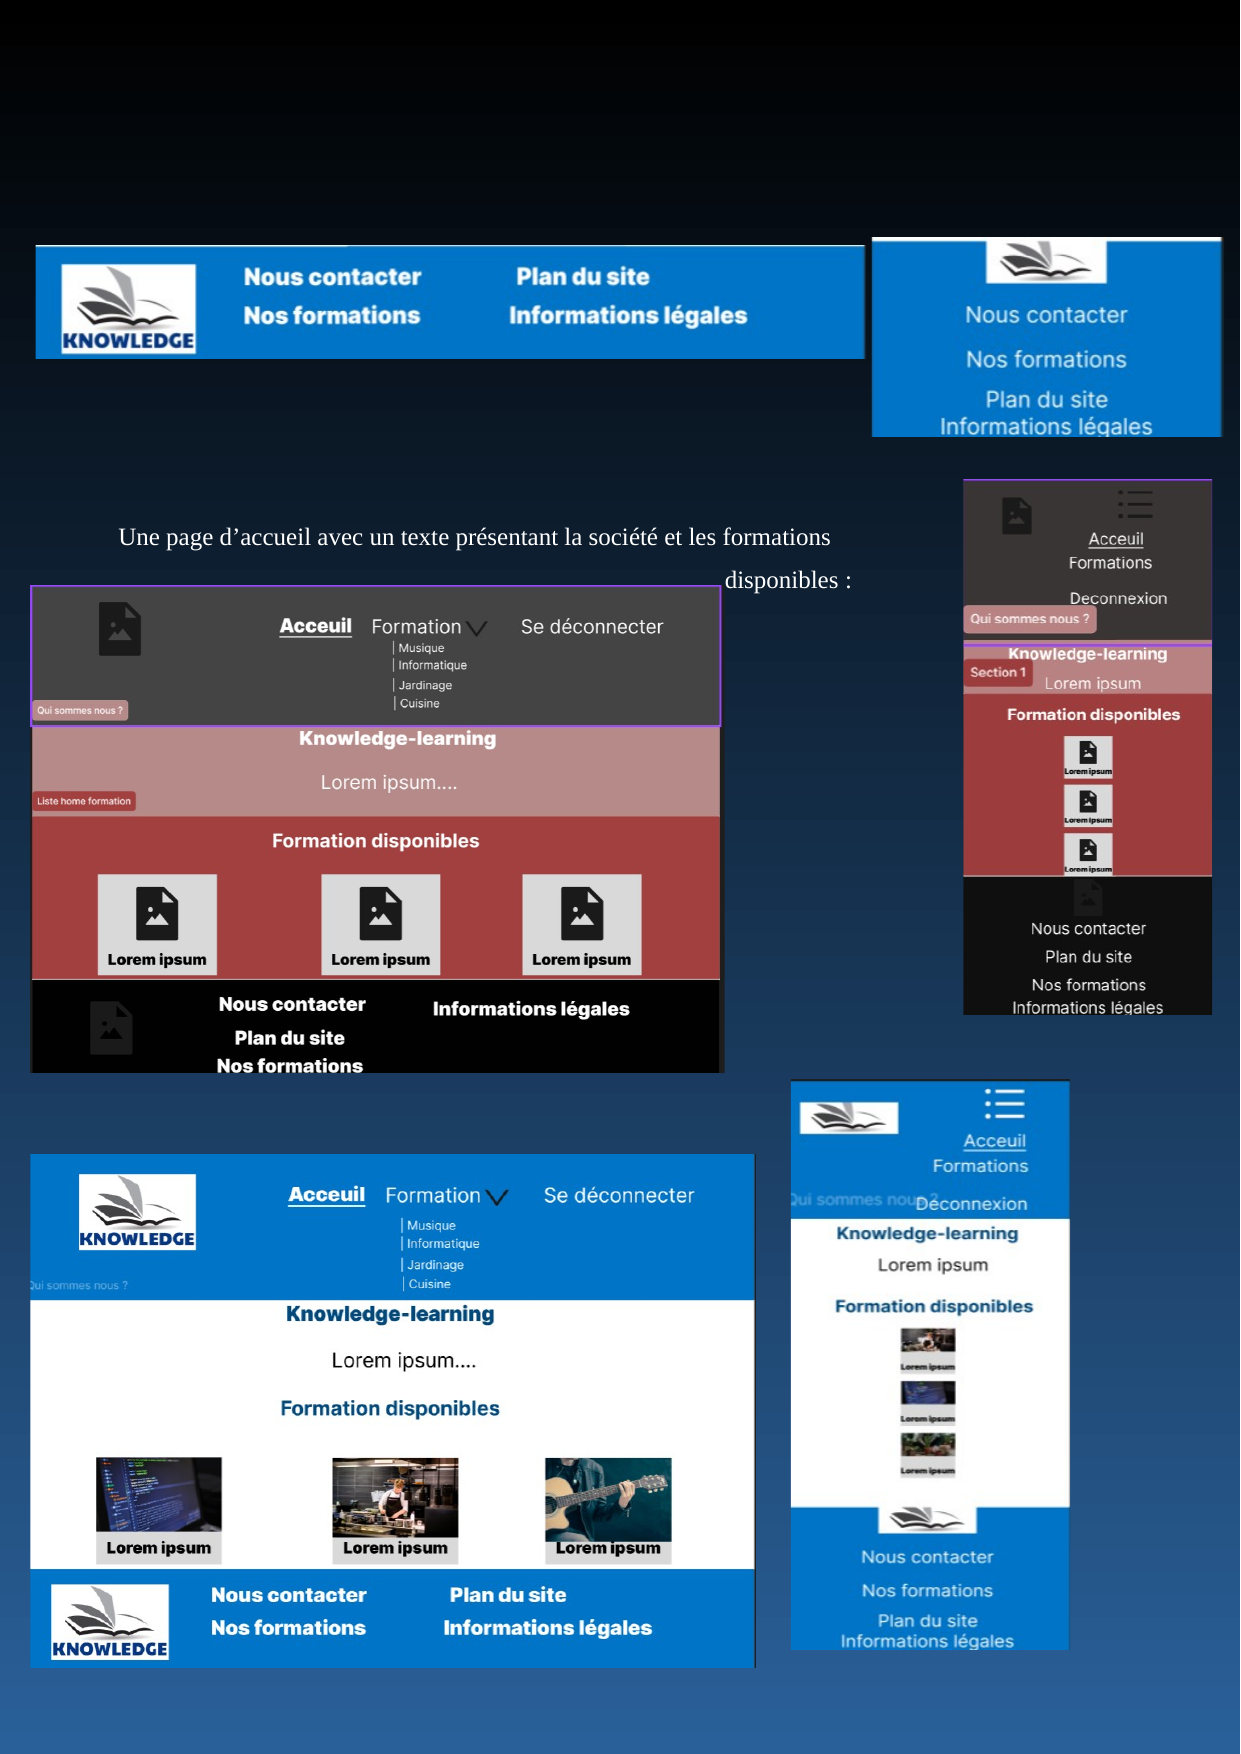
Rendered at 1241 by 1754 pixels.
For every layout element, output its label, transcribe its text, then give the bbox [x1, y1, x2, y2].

picture [35, 245, 867, 359]
picture [790, 1079, 1071, 1650]
picture [30, 1154, 756, 1668]
text Une page d’accueil avec un texte présentant la société et les formations disponibles : [118, 522, 963, 666]
picture [30, 585, 725, 1073]
picture [963, 479, 1213, 1015]
picture [871, 237, 1225, 437]
